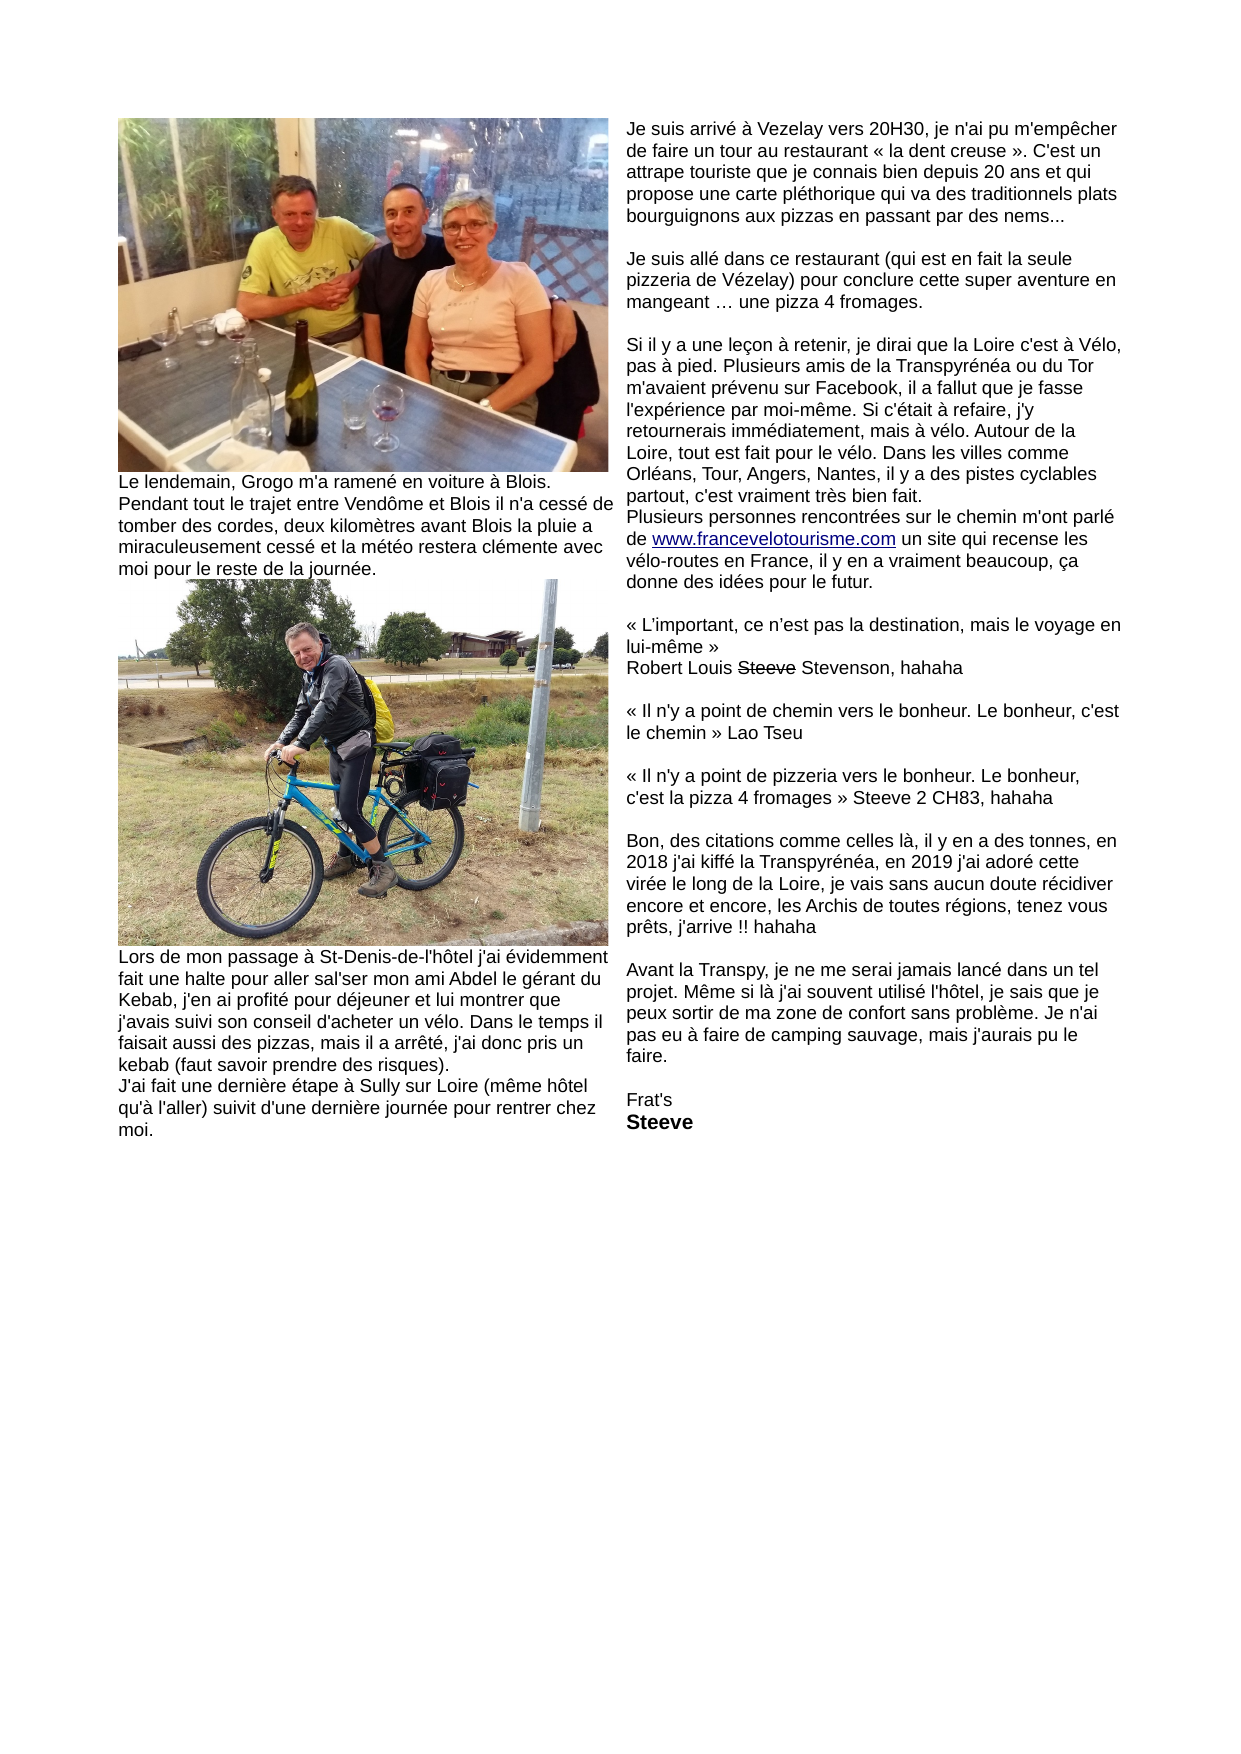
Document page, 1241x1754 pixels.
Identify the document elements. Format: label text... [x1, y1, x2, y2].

picture [118, 118, 609, 472]
text Lors de mon passage à St-Denis-de-l'hôtel j'ai évidemment fait une halte pour aller sal'ser mon ami Abdel le gérant du Kebab, j'en ai profité pour déjeuner et lui montrer que j'avais suivi son conseil d'acheter un vélo. Dans le temps il faisait aussi des pizzas, mais il a arrêté, j'ai donc pris un kebab (faut savoir prendre des risques). [118, 946, 614, 1075]
picture [118, 579, 609, 946]
text Plusieurs personnes rencontrées sur le chemin m'ont parlé de www.francevelotourisme.com un site qui recense les vélo-routes en France, il y en a vraiment beaucoup, ça donne des idées pour le futur. [626, 506, 1122, 592]
text Steeve [626, 1110, 1122, 1134]
text Si il y a une leçon à retenir, je dirai que la Loire c'est à Vélo, pas à pied. Plusieurs amis de la Transpyrénéa ou du Tor m'avaient prévenu sur Facebook, il a fallut que je fasse l'expérience par moi-même. Si c'était à refaire, j'y retournerais immédiatement, mais à vélo. Autour de la Loire, tout est fait pour le vélo. Dans les villes comme Orléans, Tour, Angers, Nantes, il y a des pistes cyclables partout, c'est vraiment très bien fait. [626, 334, 1122, 506]
text Avant la Transpy, je ne me serai jamais lancé dans un tel projet. Même si là j'ai souvent utilisé l'hôtel, je sais que je peux sortir de ma zone de confort sans problème. Je n'ai pas eu à faire de camping sauvage, mais j'aurais pu le faire. [626, 959, 1122, 1067]
text Bon, des citations comme celles là, il y en a des tonnes, en 2018 j'ai kiffé la Transpyrénéa, en 2019 j'ai adoré cette virée le long de la Loire, je vais sans aucun doute récidiver encore et encore, les Archis de toutes régions, tenez vous prêts, j'arrive !! hahaha [626, 830, 1122, 937]
text « Il n'y a point de chemin vers le bonheur. Le bonheur, c'est le chemin » Lao Tseu [626, 700, 1122, 743]
text « Il n'y a point de pizzeria vers le bonheur. Le bonheur, c'est la pizza 4 fromages » Steeve 2 CH83, hahaha [626, 765, 1122, 808]
text Je suis arrivé à Vezelay vers 20H30, je n'ai pu m'empêcher de faire un tour au restaurant « la dent creuse ». C'est un attrape touriste que je connais bien depuis 20 ans et qui propose une carte pléthorique qui va des traditionnels plats bourguignons aux pizzas en passant par des nems... [626, 118, 1122, 226]
text « L’important, ce n’est pas la destination, mais le voyage en lui-même » Robert Louis Steeve Stevenson, hahaha [626, 614, 1122, 679]
text Je suis allé dans ce restaurant (qui est en fait la seule pizzeria de Vézelay) pour conclure cette super aventure en mangeant … une pizza 4 fromages. [626, 247, 1122, 312]
text Le lendemain, Grogo m'a ramené en voiture à Blois. Pendant tout le trajet entre Vendôme et Blois il n'a cessé de tomber des cordes, deux kilomètres avant Blois la pluie a miraculeusement cessé et la météo restera clémente avec moi pour le reste de la journée. [118, 471, 614, 579]
text J'ai fait une dernière étape à Sully sur Loire (même hôtel qu'à l'aller) suivit d'une dernière journée pour rentrer chez moi. [118, 1075, 614, 1140]
text Frat's [626, 1088, 1122, 1110]
